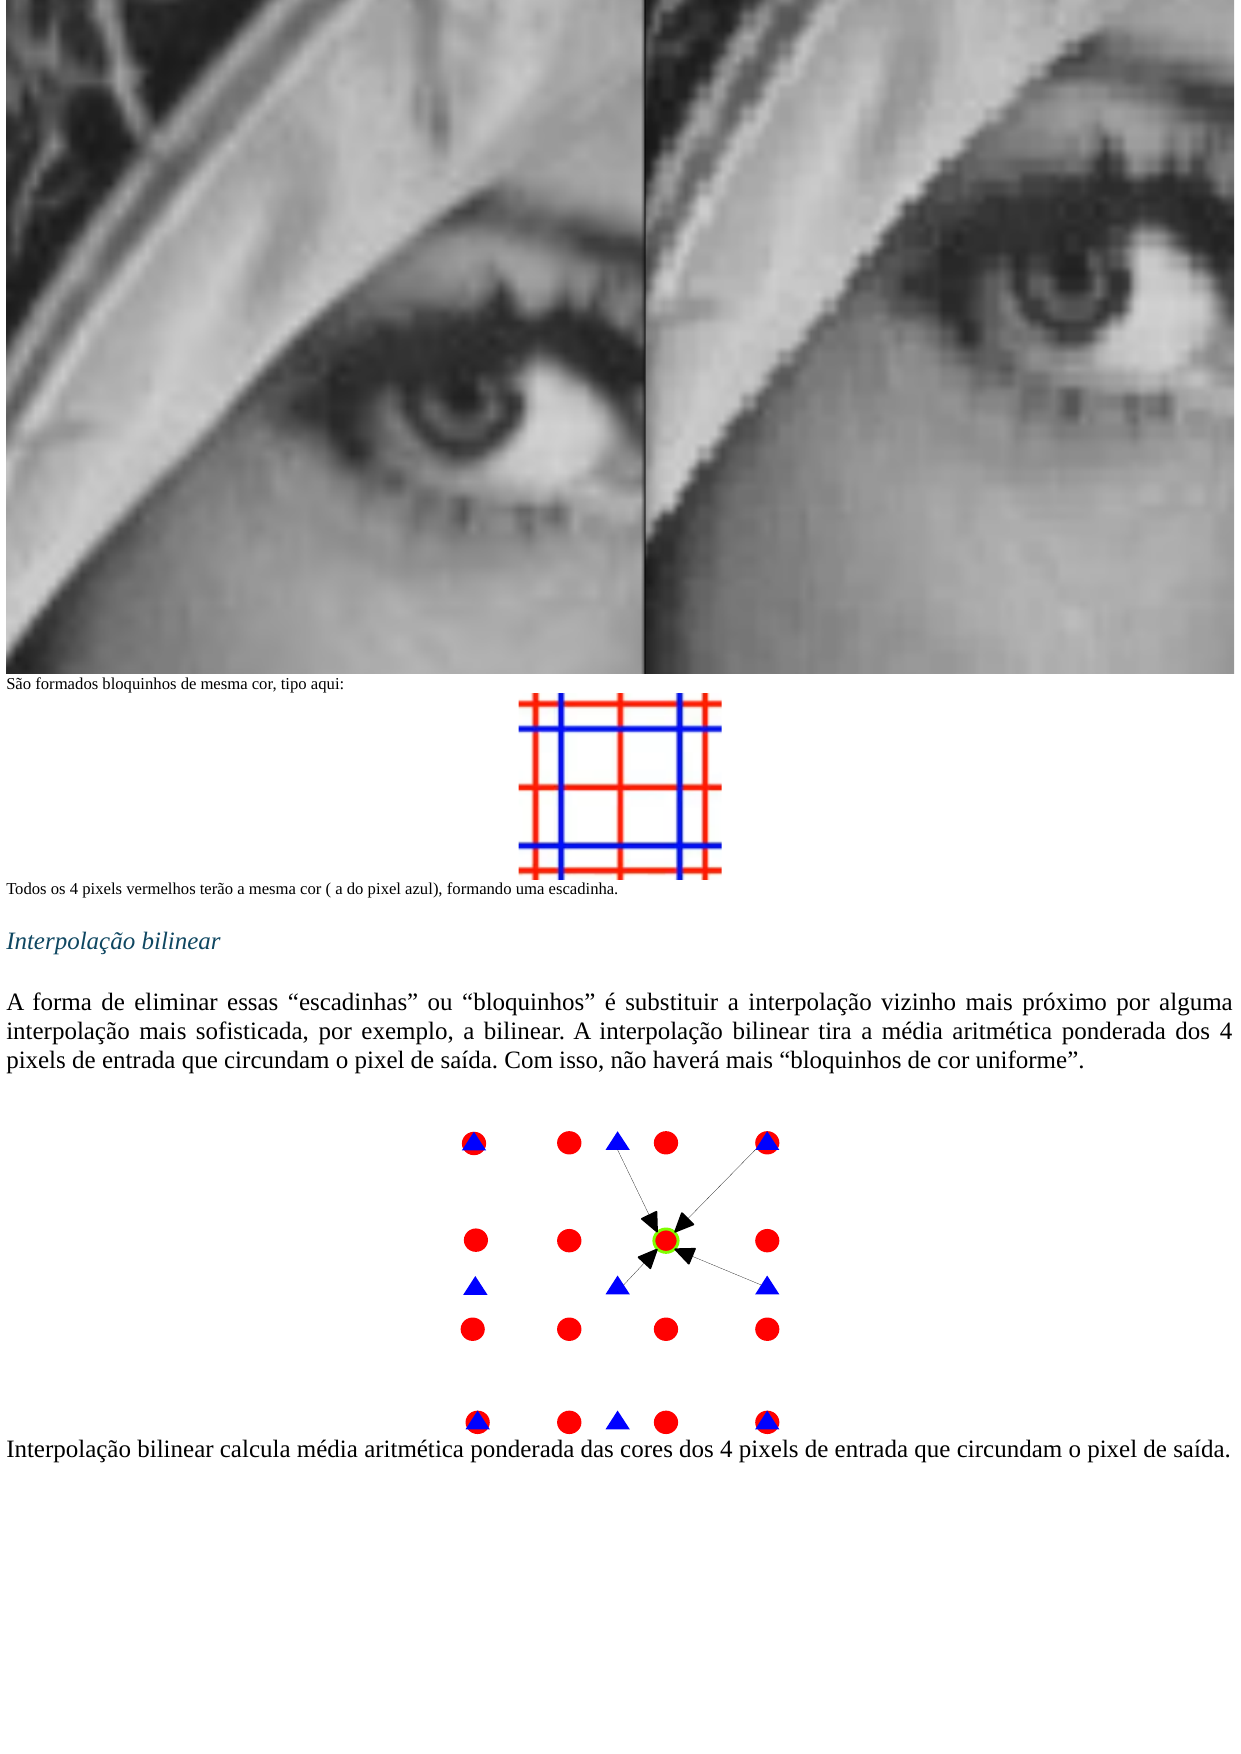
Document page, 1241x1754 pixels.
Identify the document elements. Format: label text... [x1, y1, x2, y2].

picture [6, 0, 1235, 674]
text Todos os 4 pixels vermelhos terão a mesma cor ( a do pixel azul), formando uma escadinha. [6, 693, 1234, 898]
subtitle Interpolação bilinear [6, 926, 1234, 954]
text Interpolação bilinear calcula média aritmética ponderada das cores dos 4 pixels de entrada que circundam o pixel de saída. [6, 1434, 1234, 1463]
text São formados bloquinhos de mesma cor, tipo aqui: [6, 674, 1234, 693]
picture [518, 693, 722, 880]
text A forma de eliminar essas “escadinhas” ou “bloquinhos” é substituir a interpolação vizinho mais próximo por alguma interpolação mais sofisticada, por exemplo, a bilinear. A interpolação bilinear tira a média aritmética ponderada dos 4 pixels de entrada que circundam o pixel de saída. Com isso, não haverá mais “bloquinhos de cor uniforme”. [6, 987, 1234, 1074]
